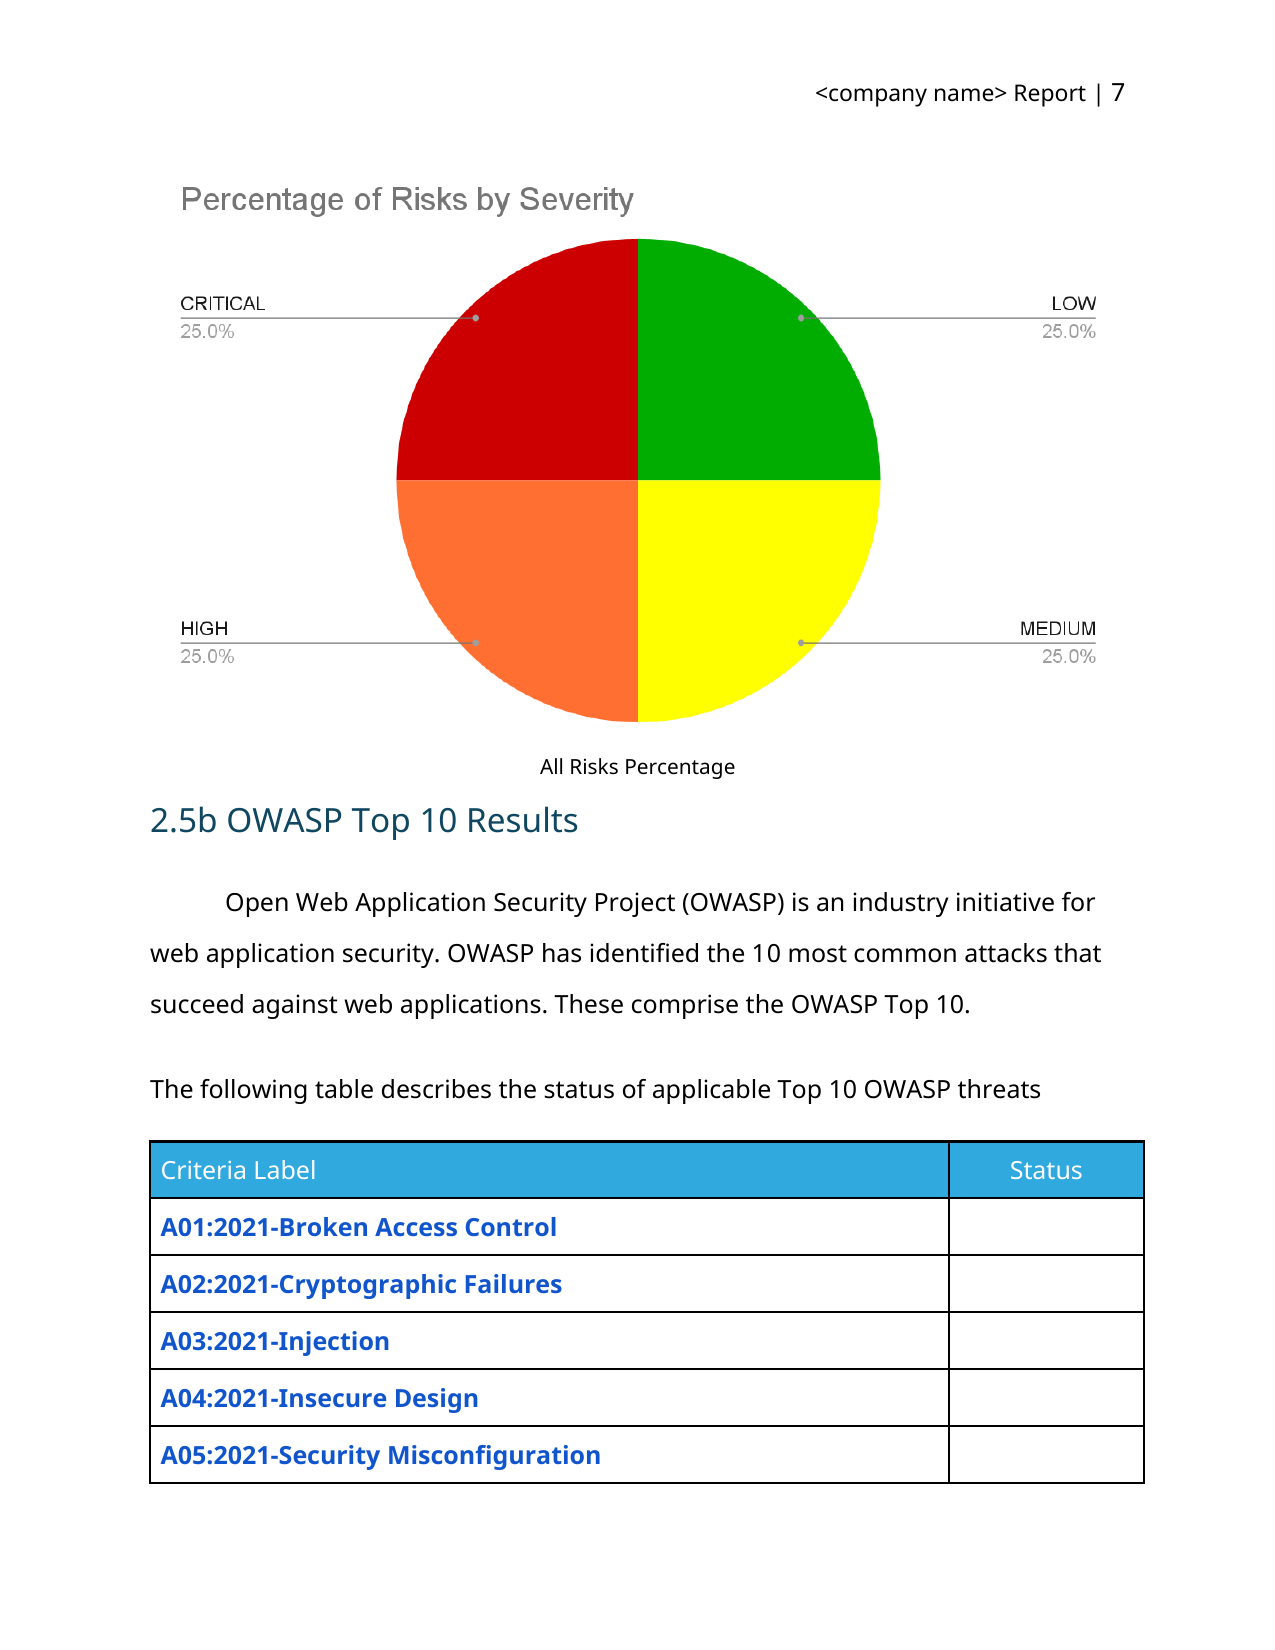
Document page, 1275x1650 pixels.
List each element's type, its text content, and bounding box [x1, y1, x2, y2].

picture [150, 150, 1125, 752]
table_cell [950, 1313, 1143, 1368]
text All Risks Percentage [150, 752, 1125, 781]
text The following table describes the status of applicable Top 10 OWASP threats [150, 1072, 1125, 1106]
table_cell [950, 1370, 1143, 1425]
table_header Criteria Label [151, 1143, 948, 1197]
table_cell A02:2021-Cryptographic Failures [151, 1256, 948, 1311]
table_cell [950, 1256, 1143, 1311]
table_cell [950, 1427, 1143, 1482]
table_cell A04:2021-Insecure Design [151, 1370, 948, 1425]
subtitle 2.5b OWASP Top 10 Results [150, 797, 1125, 843]
table_cell A05:2021-Security Misconfiguration [151, 1427, 948, 1482]
table_cell [950, 1199, 1143, 1254]
text Open Web Application Security Project (OWASP) is an industry initiative for web application security. OWASP has identified the 1​0 most common attacks that succeed against web applications. These comprise the OWASP Top 10. [150, 885, 1125, 1021]
table_header Status [950, 1143, 1143, 1197]
table_cell A01:2021-Broken Access Control [151, 1199, 948, 1254]
table_cell A03:2021-Injection [151, 1313, 948, 1368]
